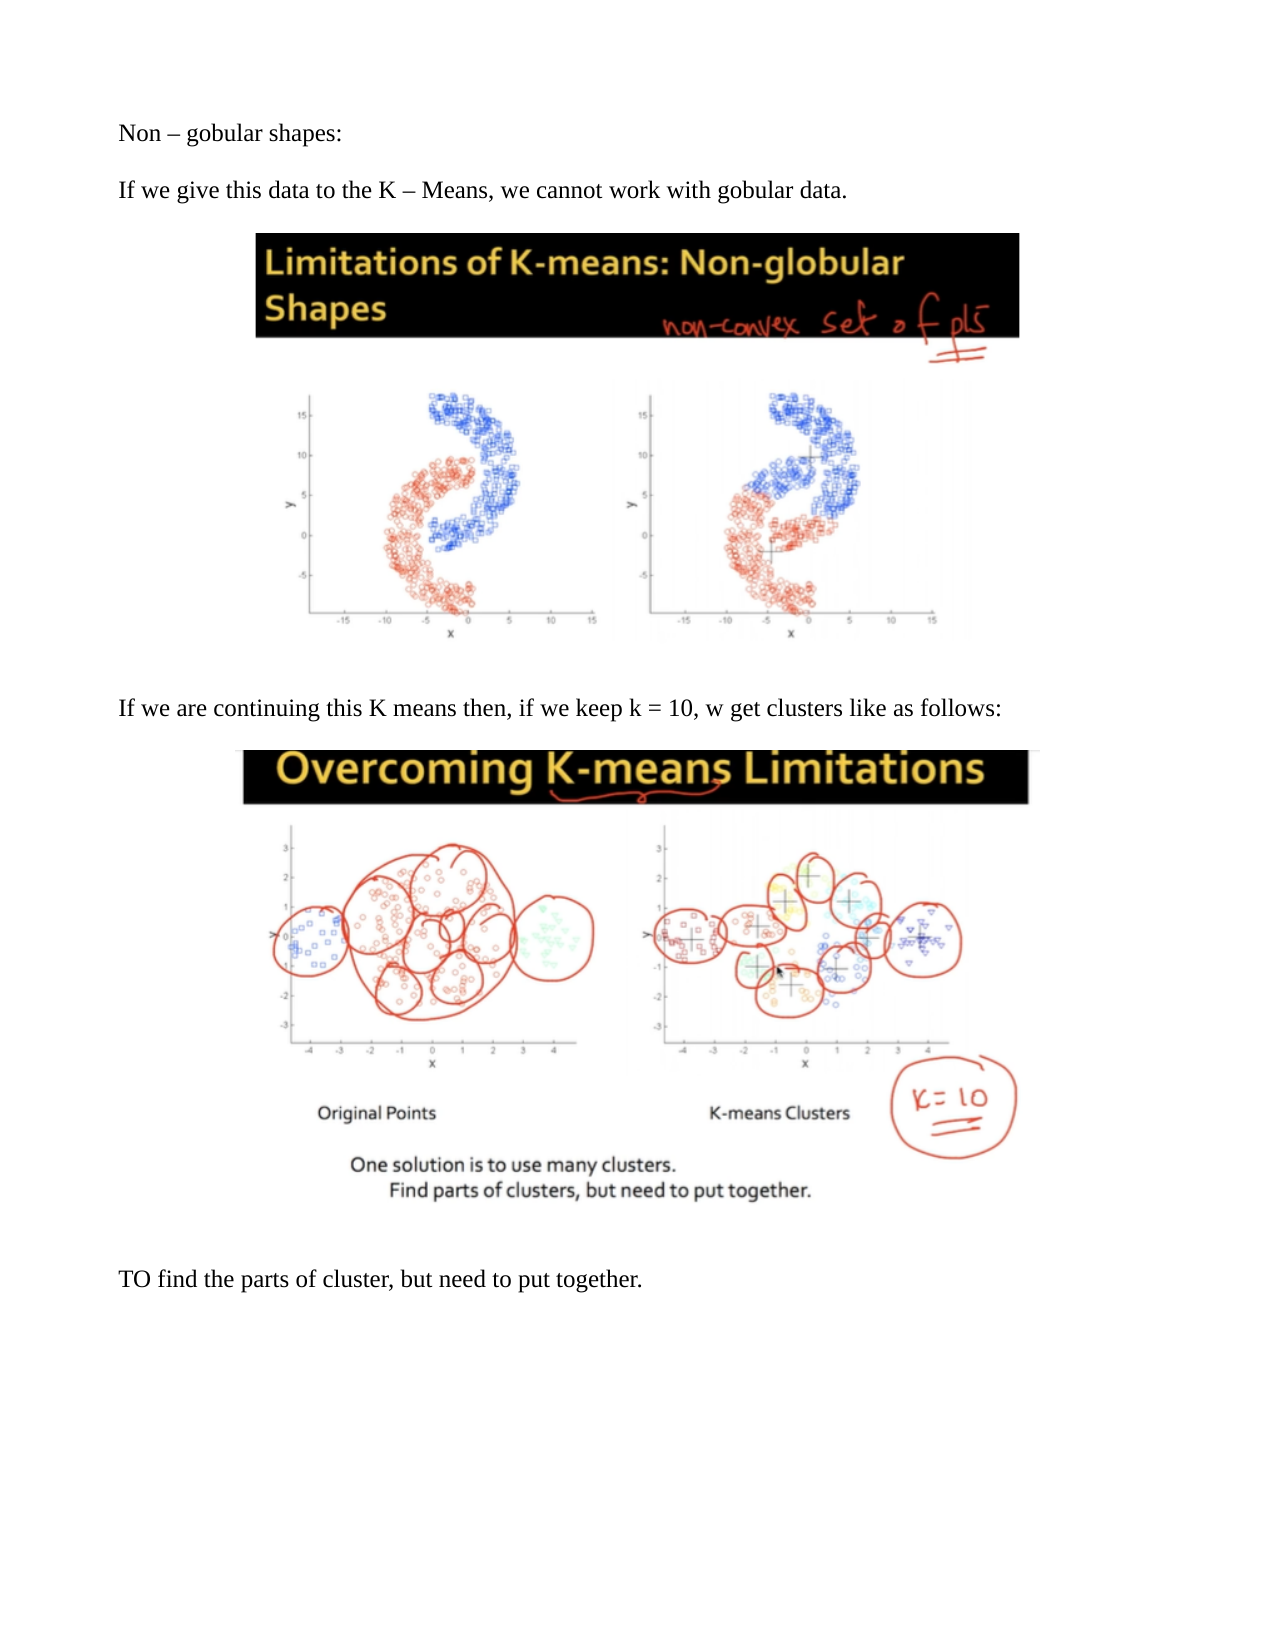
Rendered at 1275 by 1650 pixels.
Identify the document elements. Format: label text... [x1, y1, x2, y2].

picture [235, 750, 1040, 1236]
text Non – gobular shapes: [118, 118, 1157, 147]
picture [255, 233, 1020, 664]
text If we are continuing this K means then, if we keep k = 10, w get clusters like as follows: [118, 693, 1157, 722]
text TO find the parts of cluster, but need to put together. [118, 1264, 1157, 1293]
text If we give this data to the K – Means, we cannot work with gobular data. [118, 176, 1157, 204]
